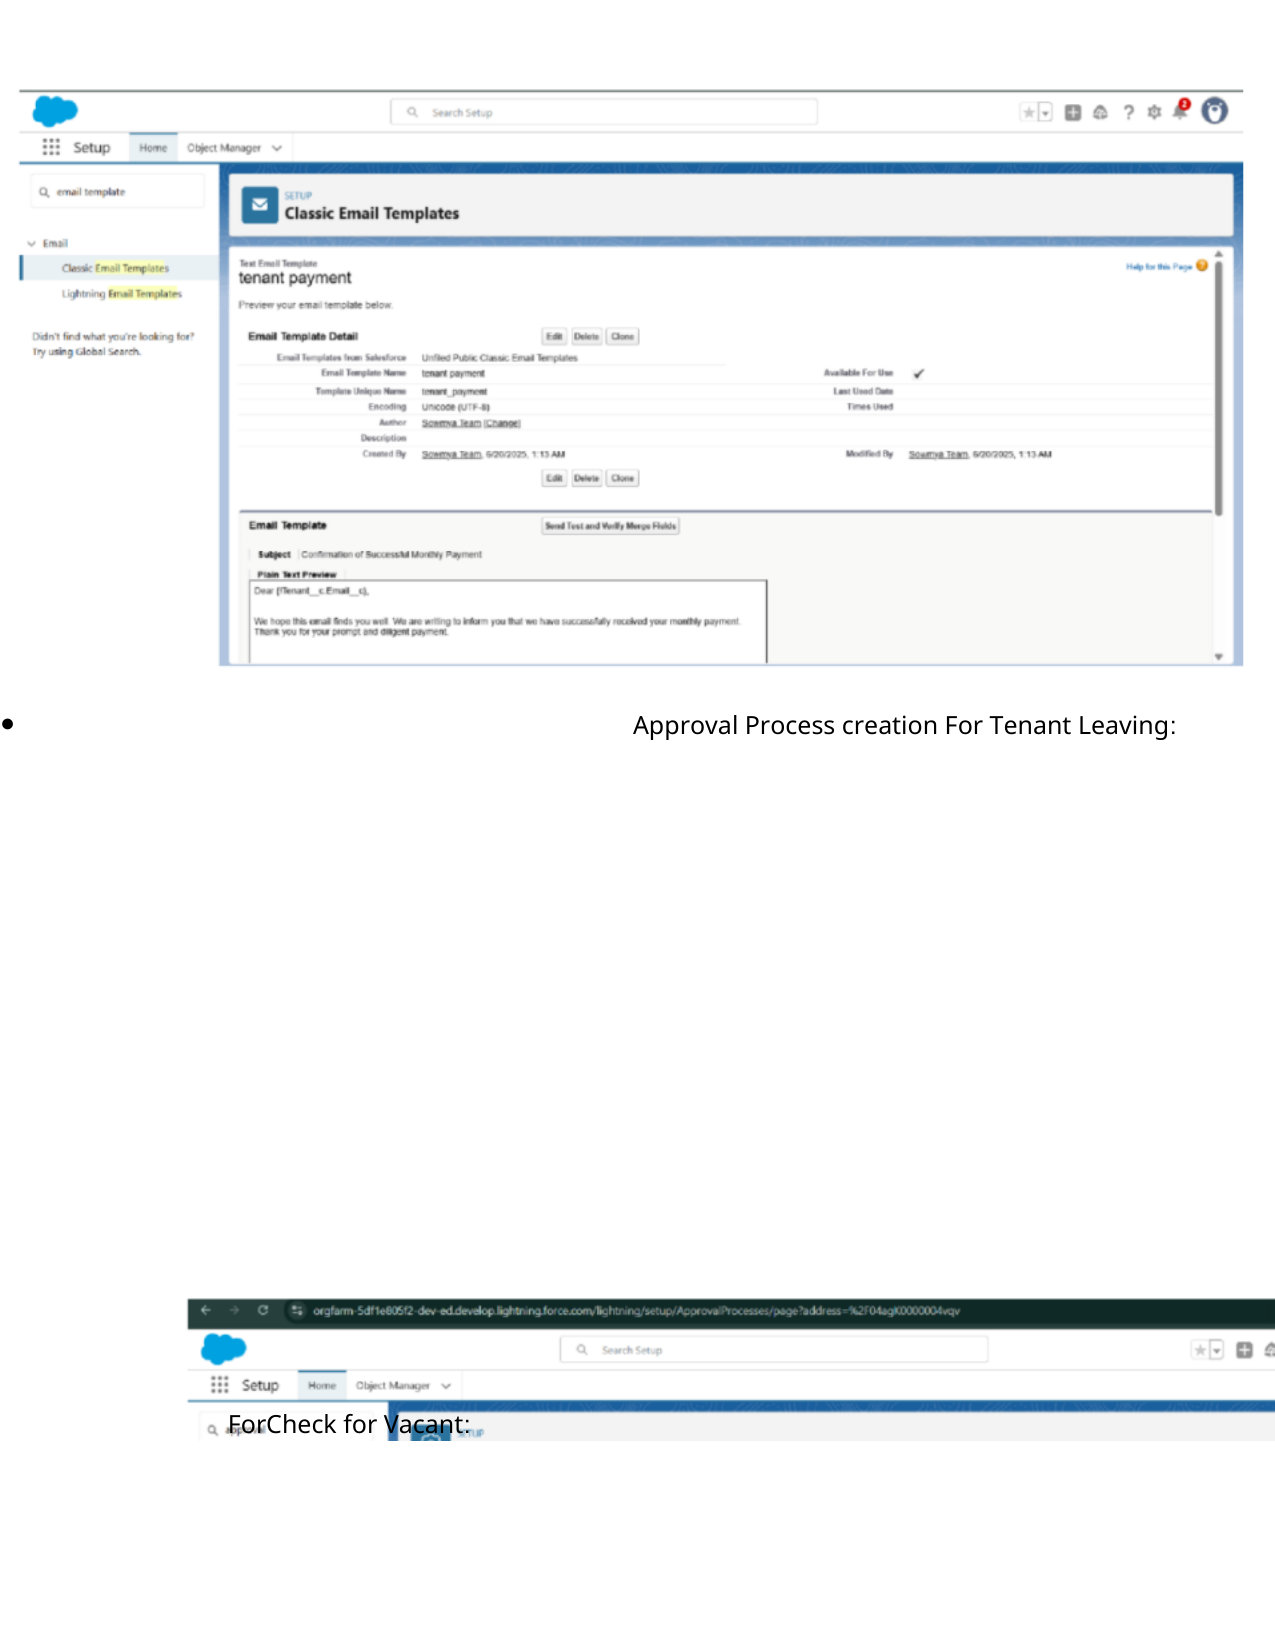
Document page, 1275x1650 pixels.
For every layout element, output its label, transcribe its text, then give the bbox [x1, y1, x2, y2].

text ● [0, 708, 633, 737]
text Approval Process creation For Tenant Leaving: [633, 708, 1266, 742]
text ForCheck for Vacant: [172, 789, 1200, 1284]
